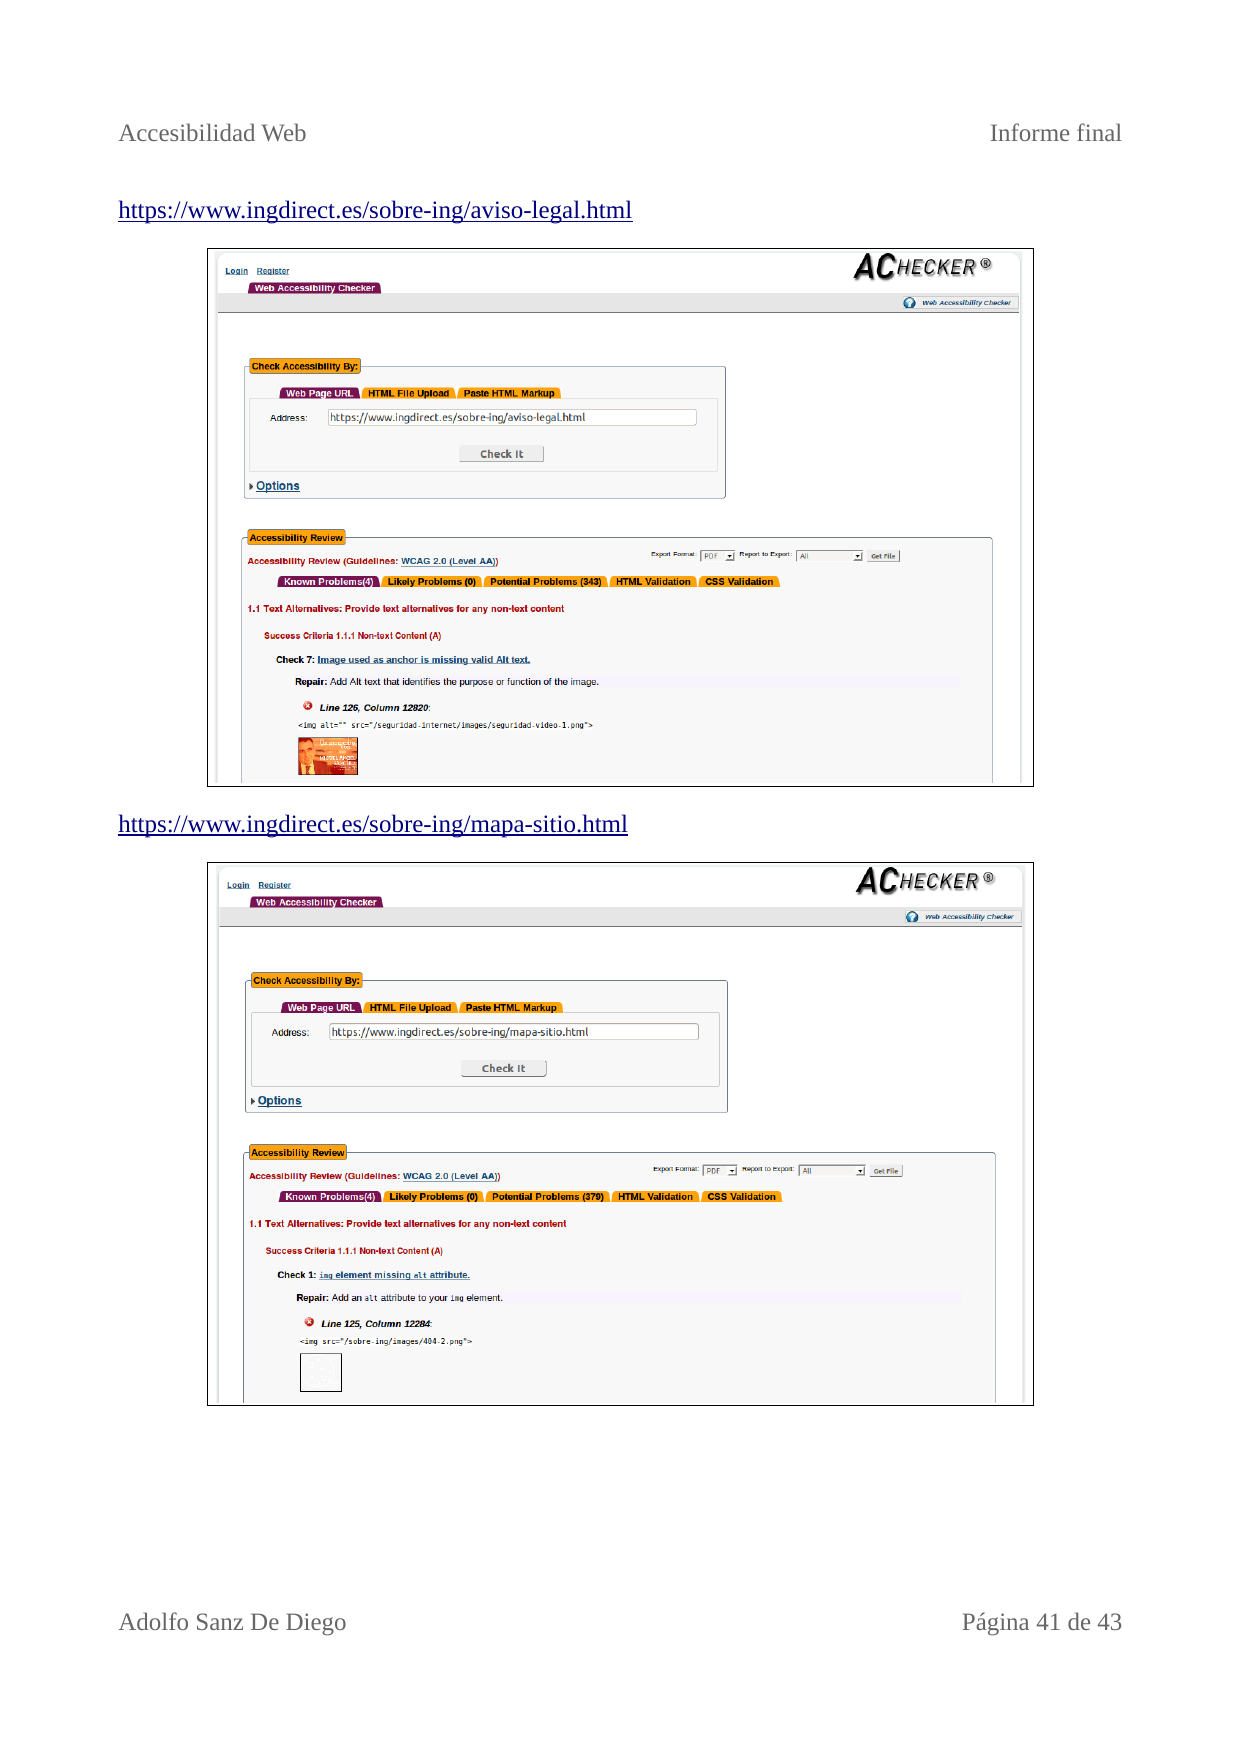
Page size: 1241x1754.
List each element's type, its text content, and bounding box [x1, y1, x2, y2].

text https://www.ingdirect.es/sobre-ing/aviso-legal.html [118, 196, 1122, 224]
picture [209, 251, 1031, 783]
picture [209, 865, 1031, 1403]
text https://www.ingdirect.es/sobre-ing/mapa-sitio.html [118, 809, 1122, 838]
